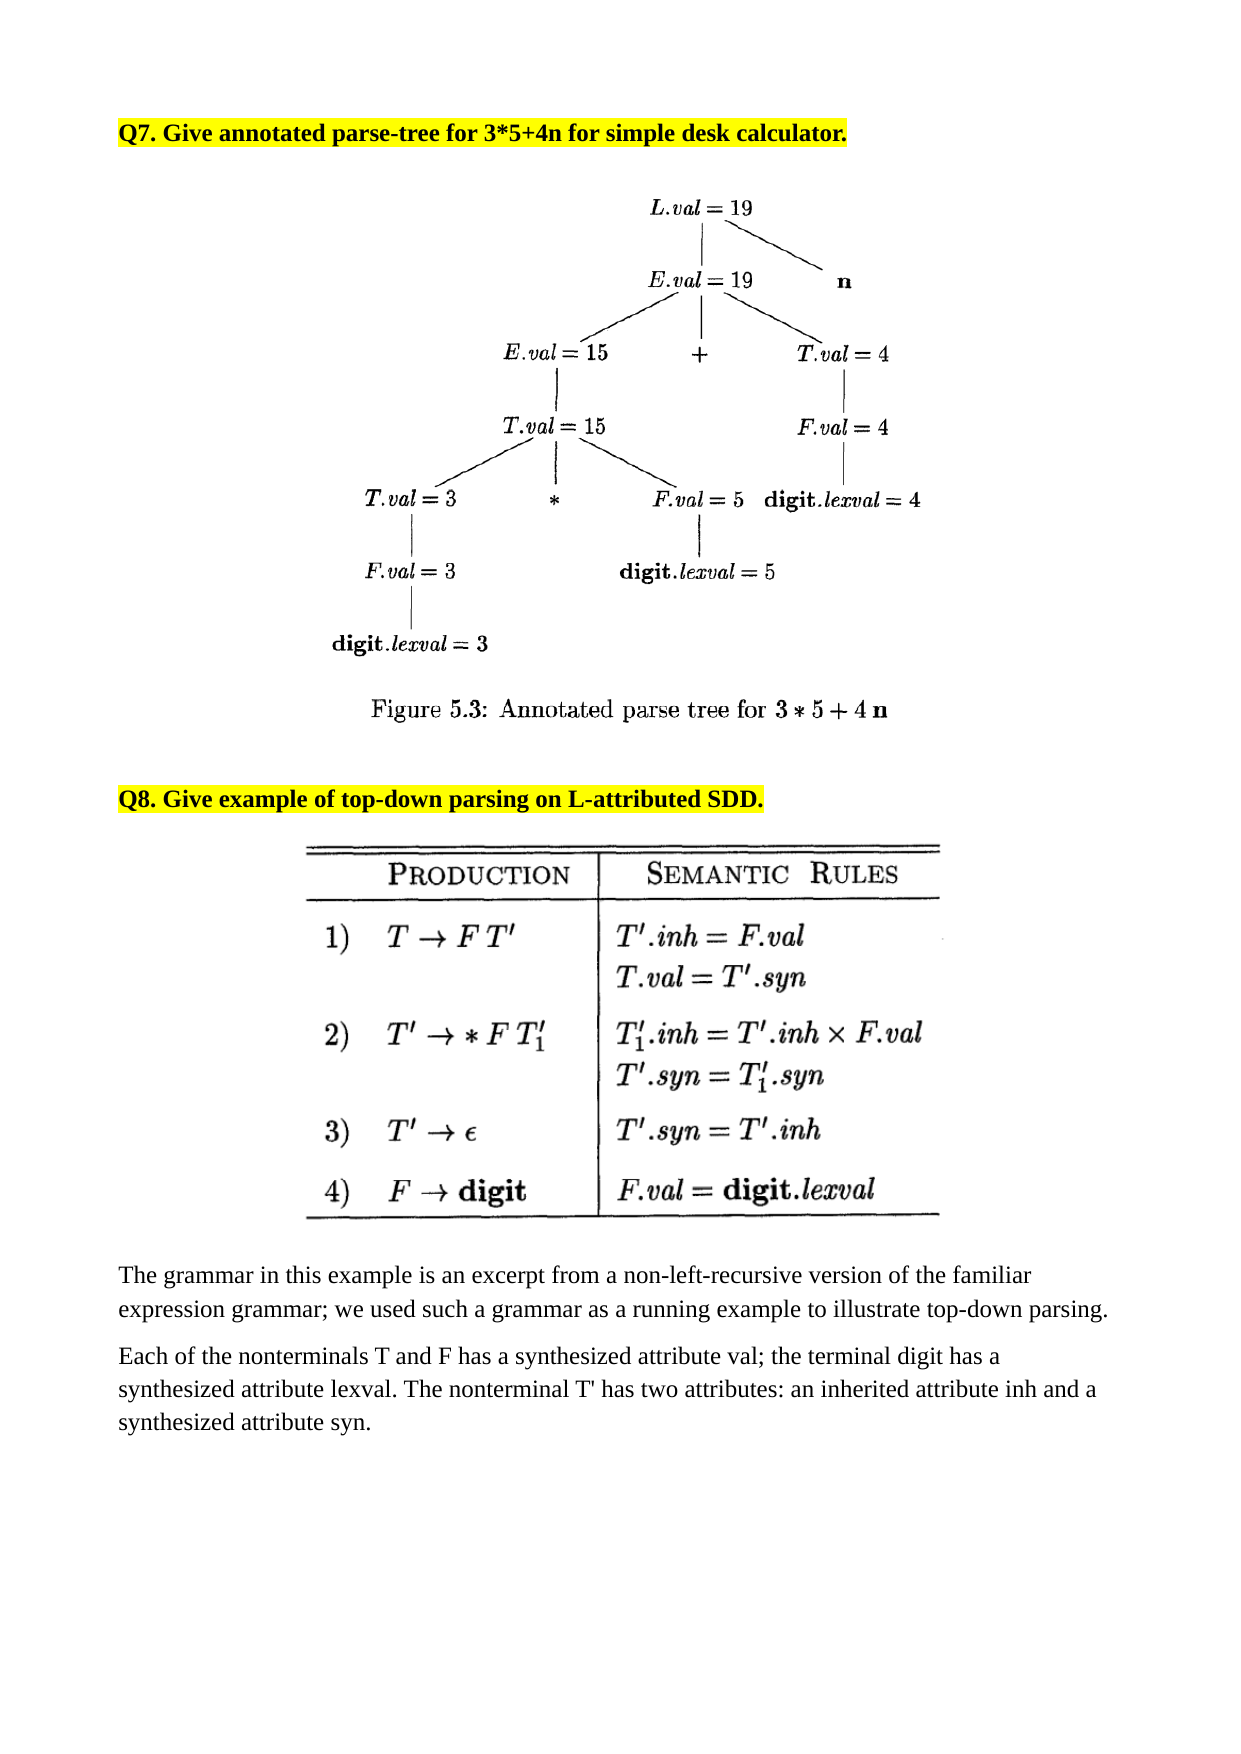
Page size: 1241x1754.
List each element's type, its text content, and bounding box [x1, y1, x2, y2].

picture [280, 832, 960, 1228]
picture [319, 165, 922, 735]
text Q8. Give example of top-down parsing on L-attributed SDD. [118, 784, 1122, 813]
text Each of the nonterminals T and F has a synthesized attribute val; the terminal digit has a synthesized attribute lexval. The nonterminal T' has two attributes: an inherited attribute inh and a synthesized attribute syn. [118, 1341, 1122, 1436]
text The grammar in this example is an excerpt from a non-left-recursive version of the familiar expression grammar; we used such a grammar as a running example to illustrate top-down parsing. [118, 1261, 1122, 1322]
text Q7. Give annotated parse-tree for 3*5+4n for simple desk calculator. [118, 118, 1122, 147]
